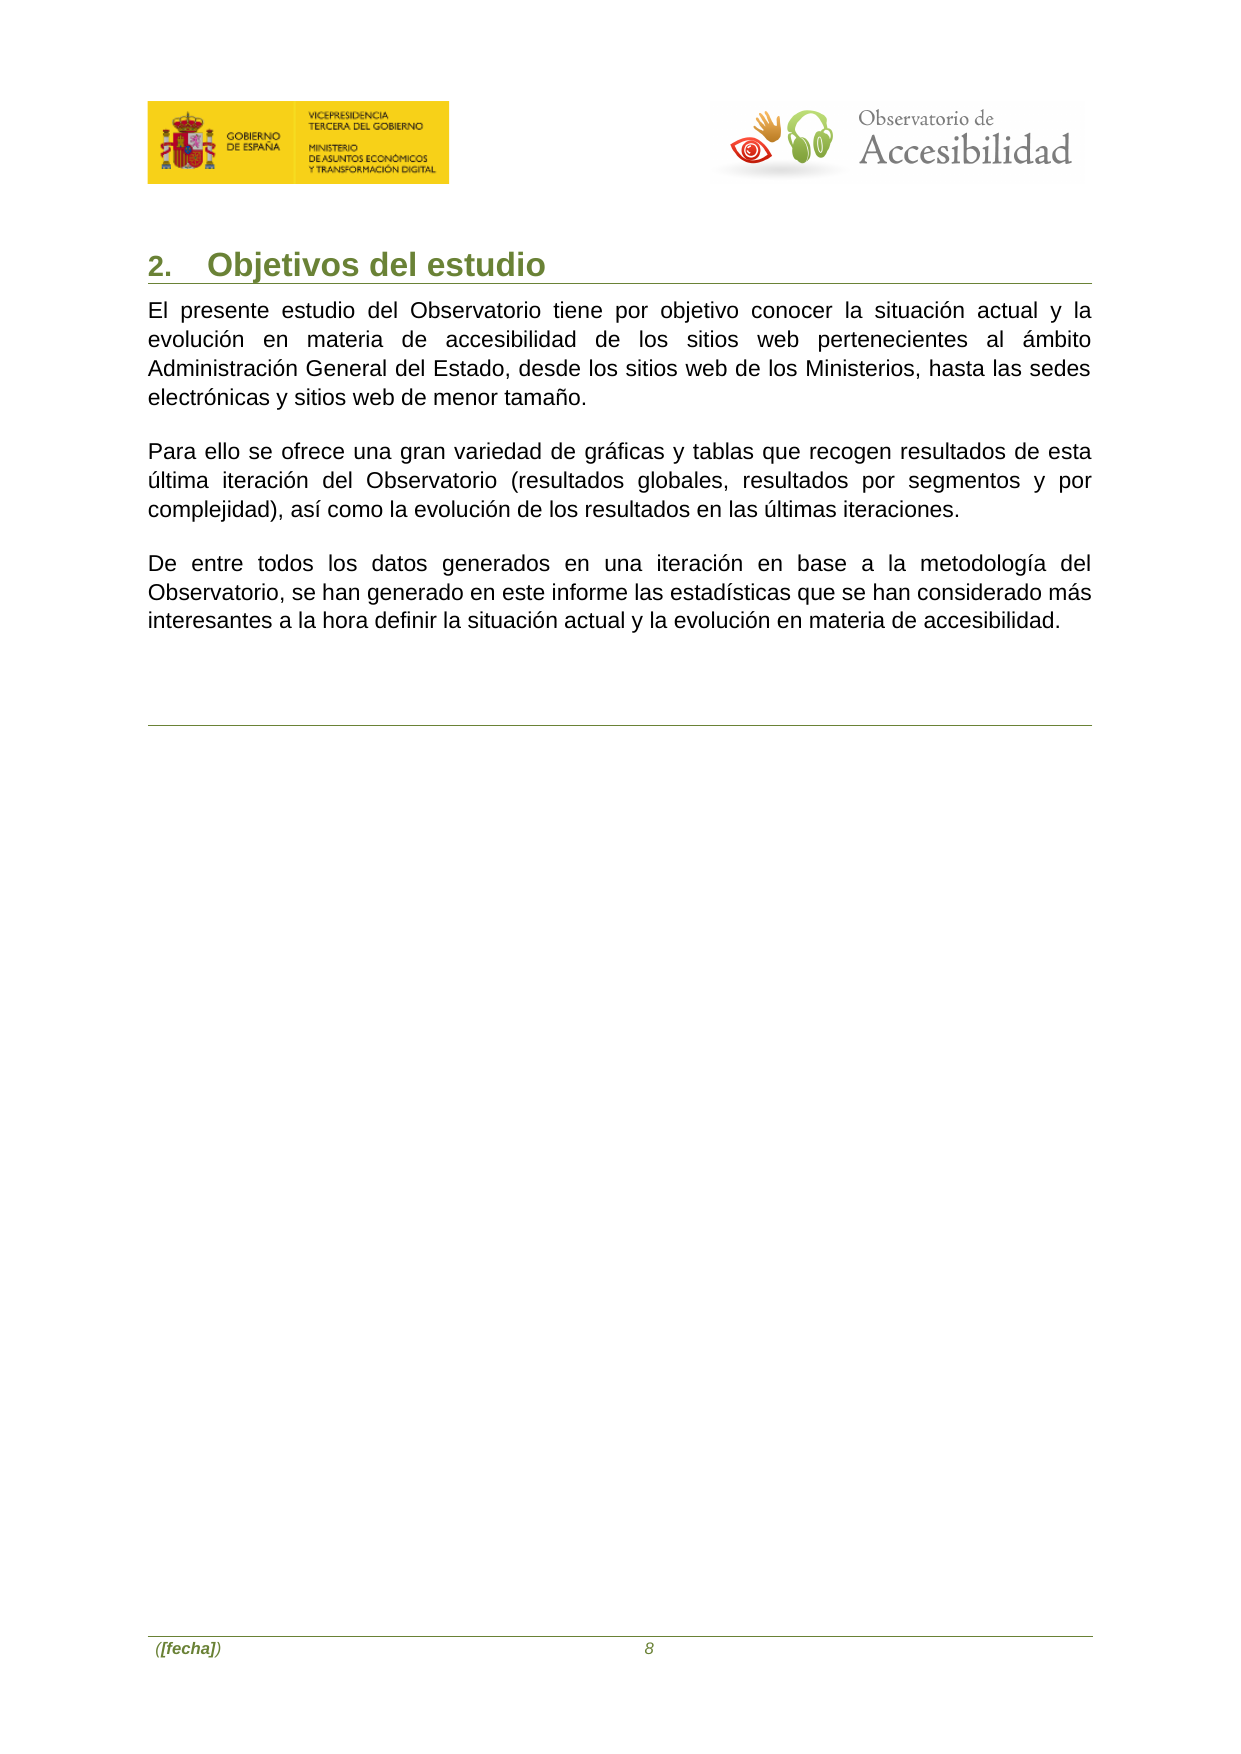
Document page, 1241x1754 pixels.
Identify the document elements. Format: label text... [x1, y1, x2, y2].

picture [710, 101, 1086, 184]
picture [147, 101, 450, 184]
subtitle Objetivos del estudio [148, 245, 1092, 283]
text El presente estudio del Observatorio tiene por objetivo conocer la situación actual y la evolución en materia de accesibilidad de los sitios web pertenecientes al ámbito Administración General del Estado, desde los sitios web de los Ministerios, hasta las sedes electrónicas y sitios web de menor tamaño. [148, 297, 1092, 410]
text Para ello se ofrece una gran variedad de gráficas y tablas que recogen resultados de esta última iteración del Observatorio (resultados globales, resultados por segmentos y por complejidad), así como la evolución de los resultados en las últimas iteraciones. [148, 438, 1092, 522]
text De entre todos los datos generados en una iteración en base a la metodología del Observatorio, se han generado en este informe las estadísticas que se han considerado más interesantes a la hora definir la situación actual y la evolución en materia de accesibilidad. [148, 549, 1092, 634]
